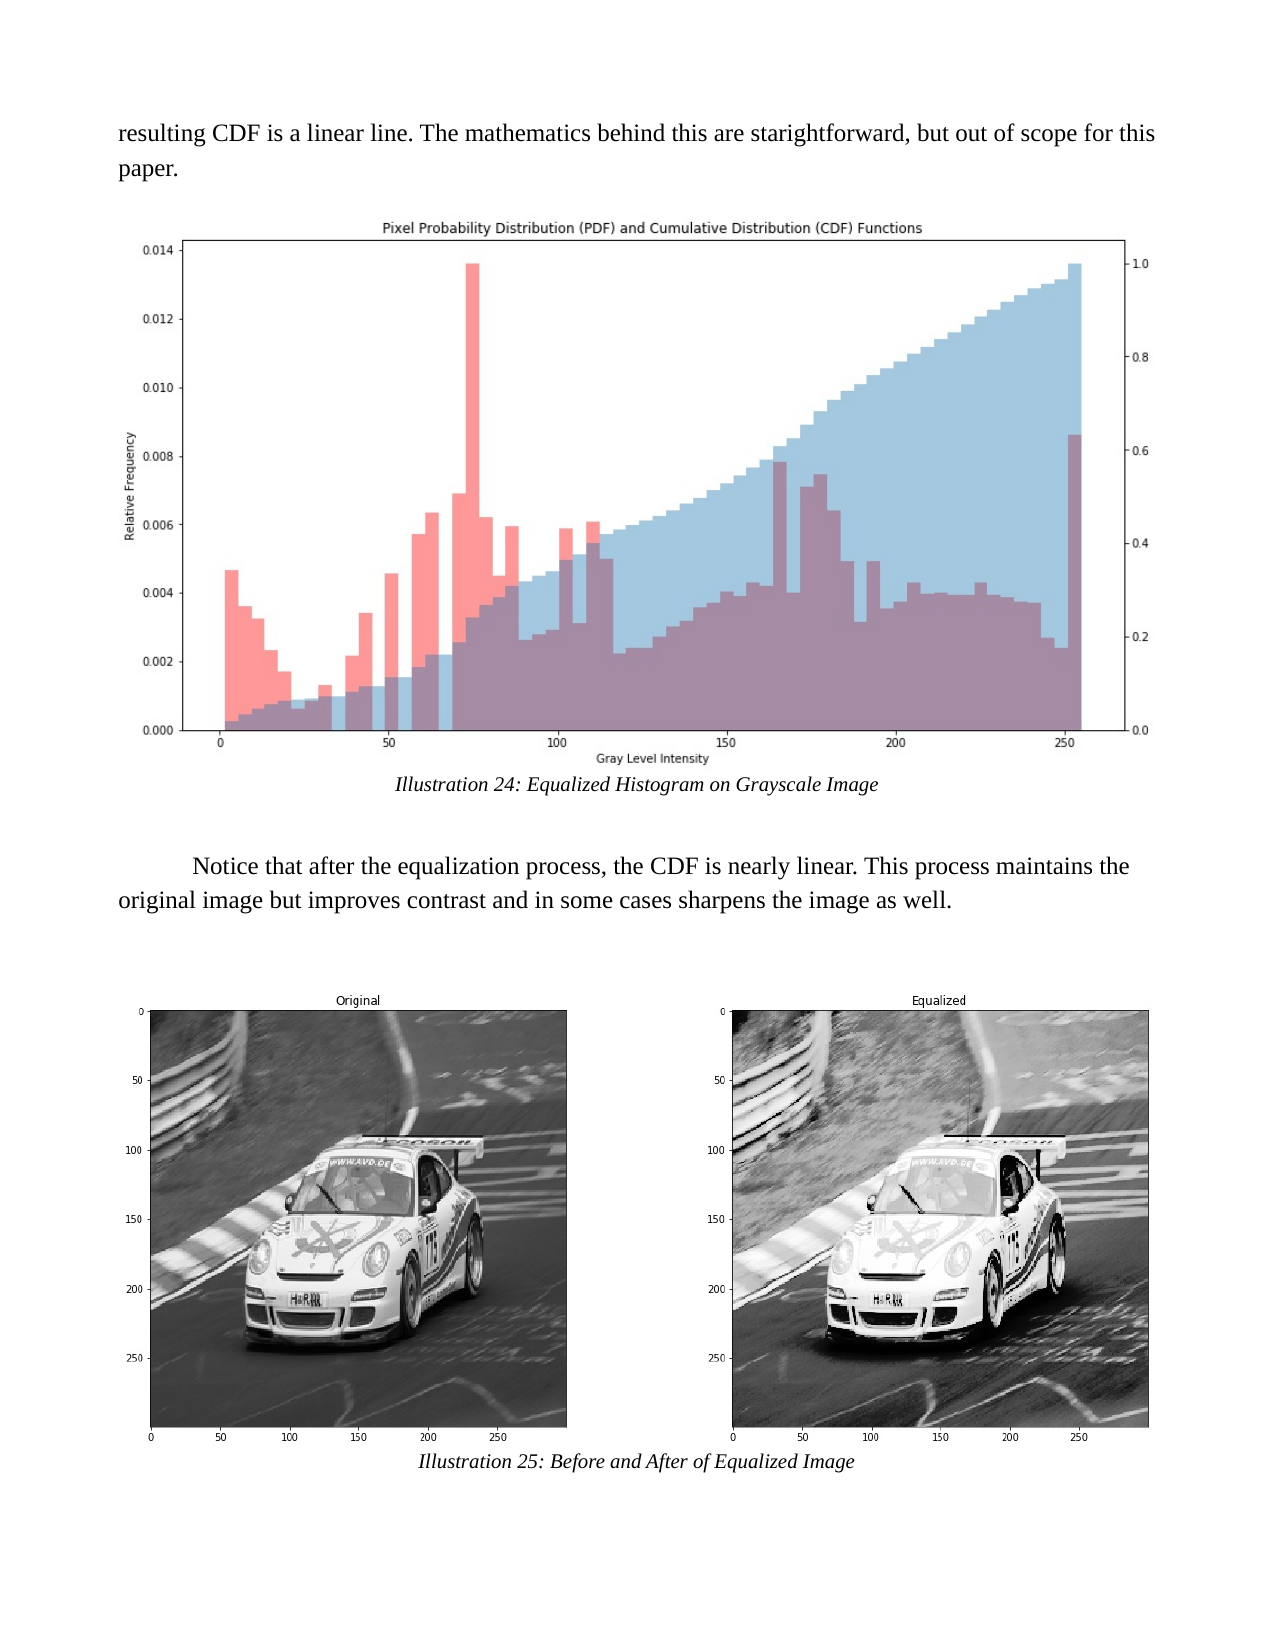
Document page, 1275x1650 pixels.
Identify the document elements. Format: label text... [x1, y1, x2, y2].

text Illustration 24: Equalized Histogram on Grayscale Image [118, 773, 1157, 796]
picture [118, 214, 1157, 773]
text Illustration 25: Before and After of Equalized Image [118, 1449, 1157, 1473]
picture [118, 988, 1157, 1449]
text resulting CDF is a linear line. The mathematics behind this are starightforward, but out of scope for this paper. [118, 118, 1157, 181]
text Notice that after the equalization process, the CDF is nearly linear. This process maintains the original image but improves contrast and in some cases sharpens the image as well. [118, 851, 1157, 914]
